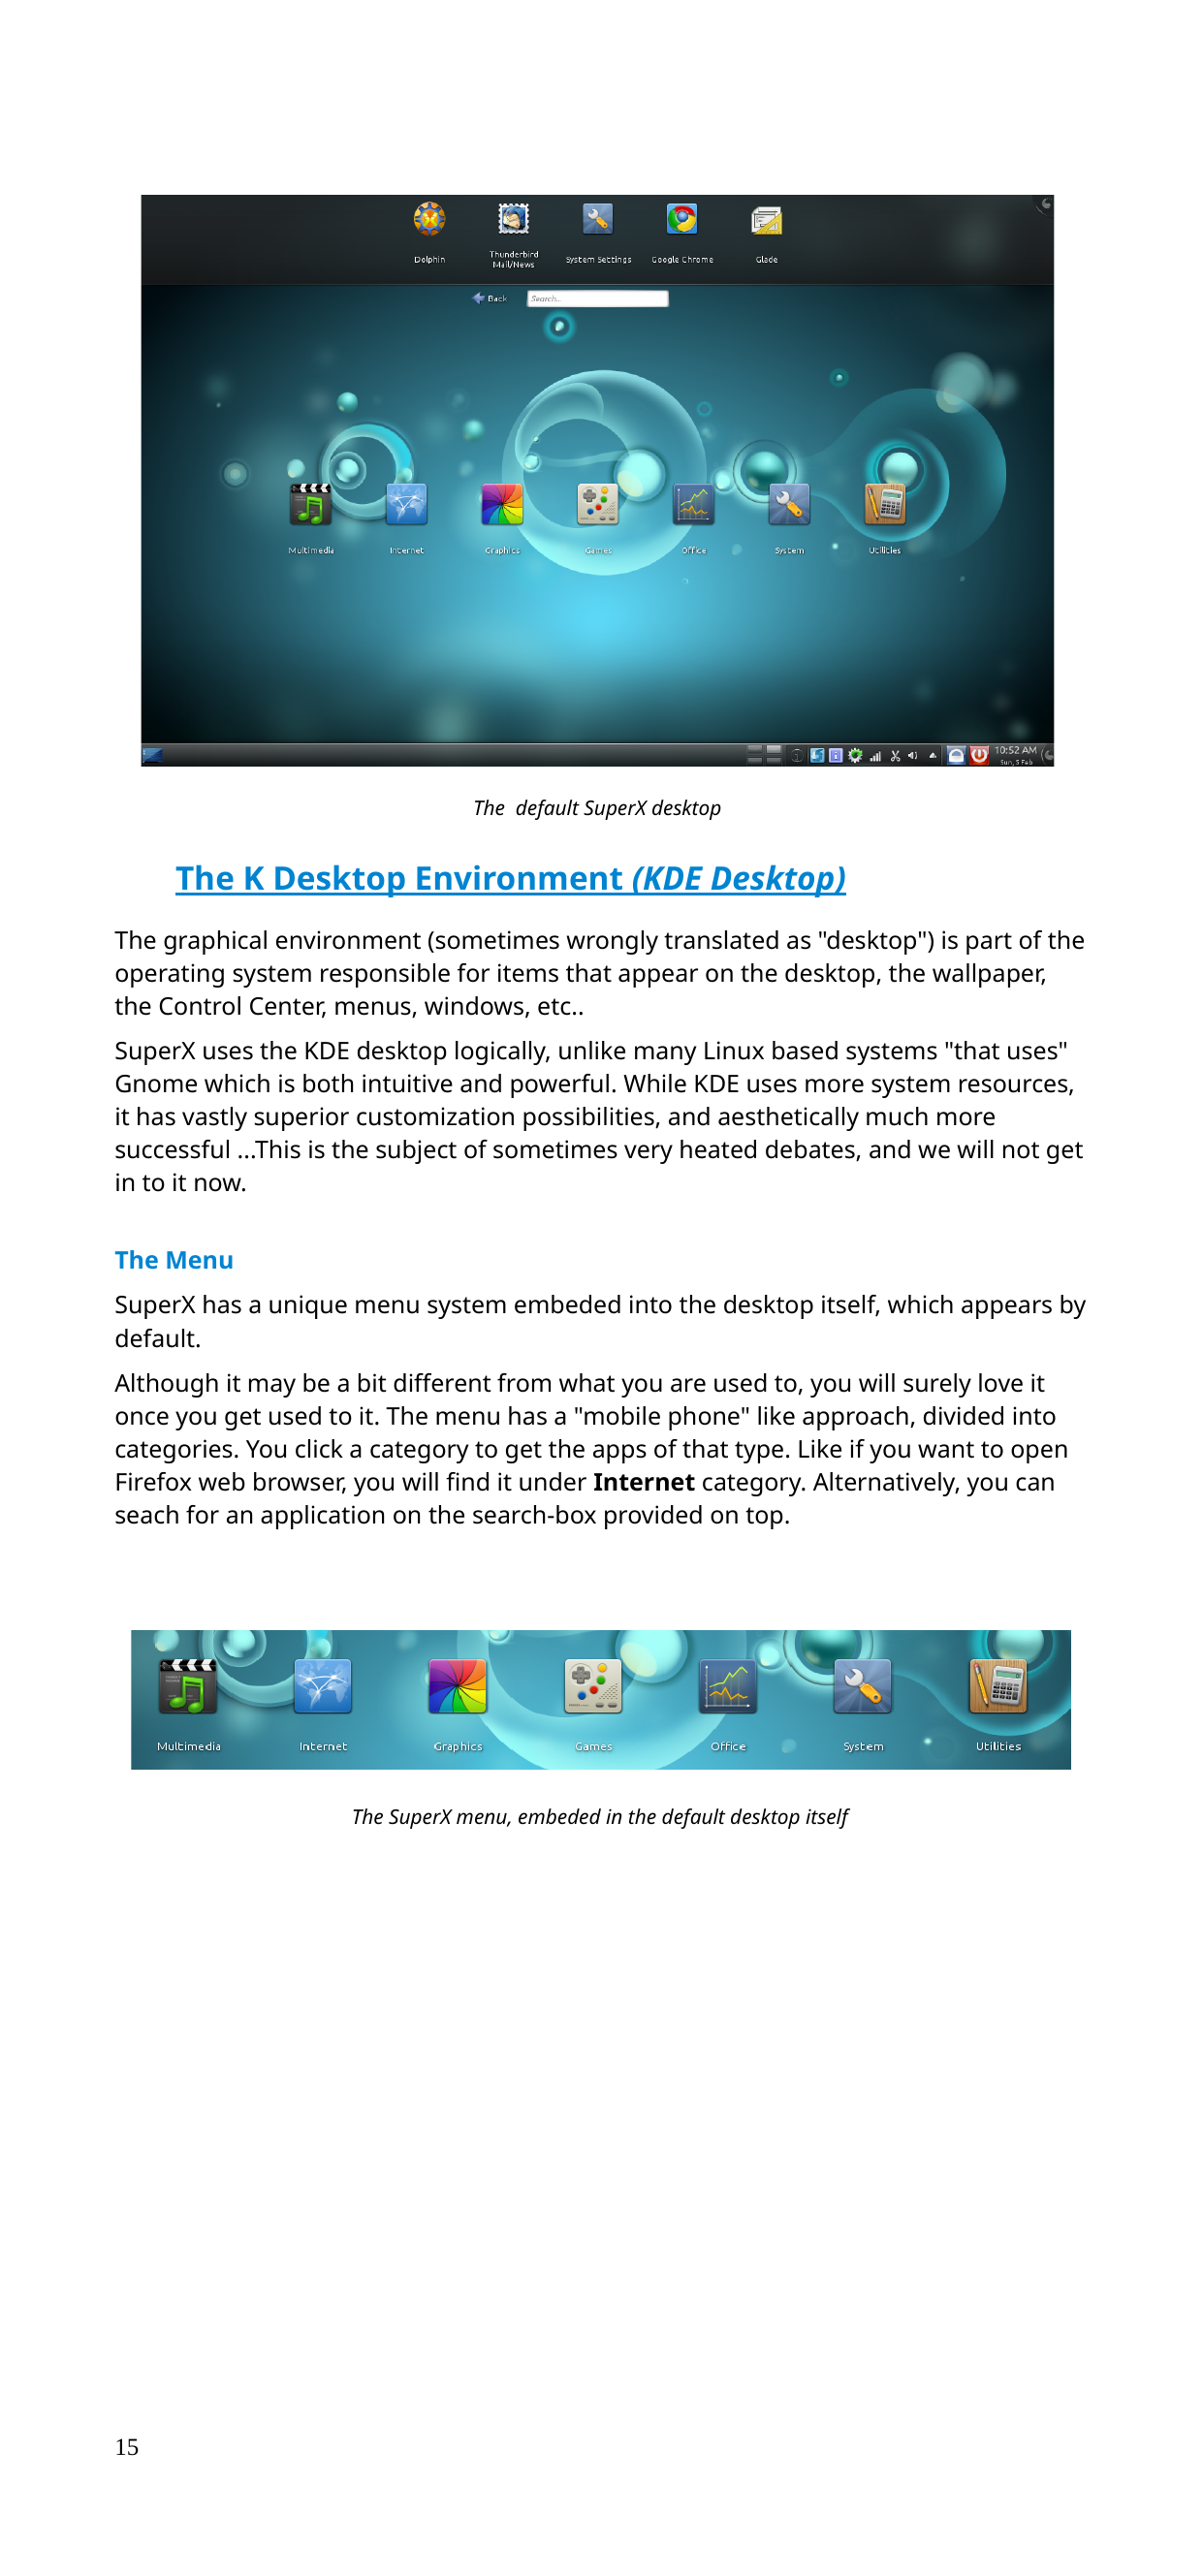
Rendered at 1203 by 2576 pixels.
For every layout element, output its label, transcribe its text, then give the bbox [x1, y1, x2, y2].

text The Menu [114, 1242, 1088, 1276]
picture [141, 195, 1055, 767]
text SuperX uses the KDE desktop logically, unlike many Linux based systems "that uses" Gnome which is both intuitive and powerful. While KDE uses more system resources, it has vastly superior customization possibilities, and aesthetically much more successful ...This is the subject of sometimes very heated debates, and we will not get in to it now. [114, 1033, 1088, 1199]
text Although it may be a bit different from what you are used to, you will surely love it once you get used to it. The menu has a "mobile phone" like approach, divided into categories. You click a category to get the apps of that type. Like if you want to open Firefox web browser, you will find it under Internet category. Alternatively, you can seach for an application on the search-box provided on top. [114, 1367, 1088, 1531]
text SuperX has a unique menu system embeded into the desktop itself, which appears by default. [114, 1288, 1088, 1354]
text The default SuperX desktop [114, 794, 1088, 822]
subtitle The K Desktop Environment (KDE Desktop) [175, 856, 1088, 899]
text The graphical environment (sometimes wrongly translated as "desktop") is part of the operating system responsible for items that appear on the desktop, the wallpaper, the Control Center, menus, windows, etc.. [114, 923, 1088, 1021]
text The SuperX menu, embeded in the default desktop itself [114, 1803, 1088, 1830]
picture [131, 1630, 1071, 1770]
